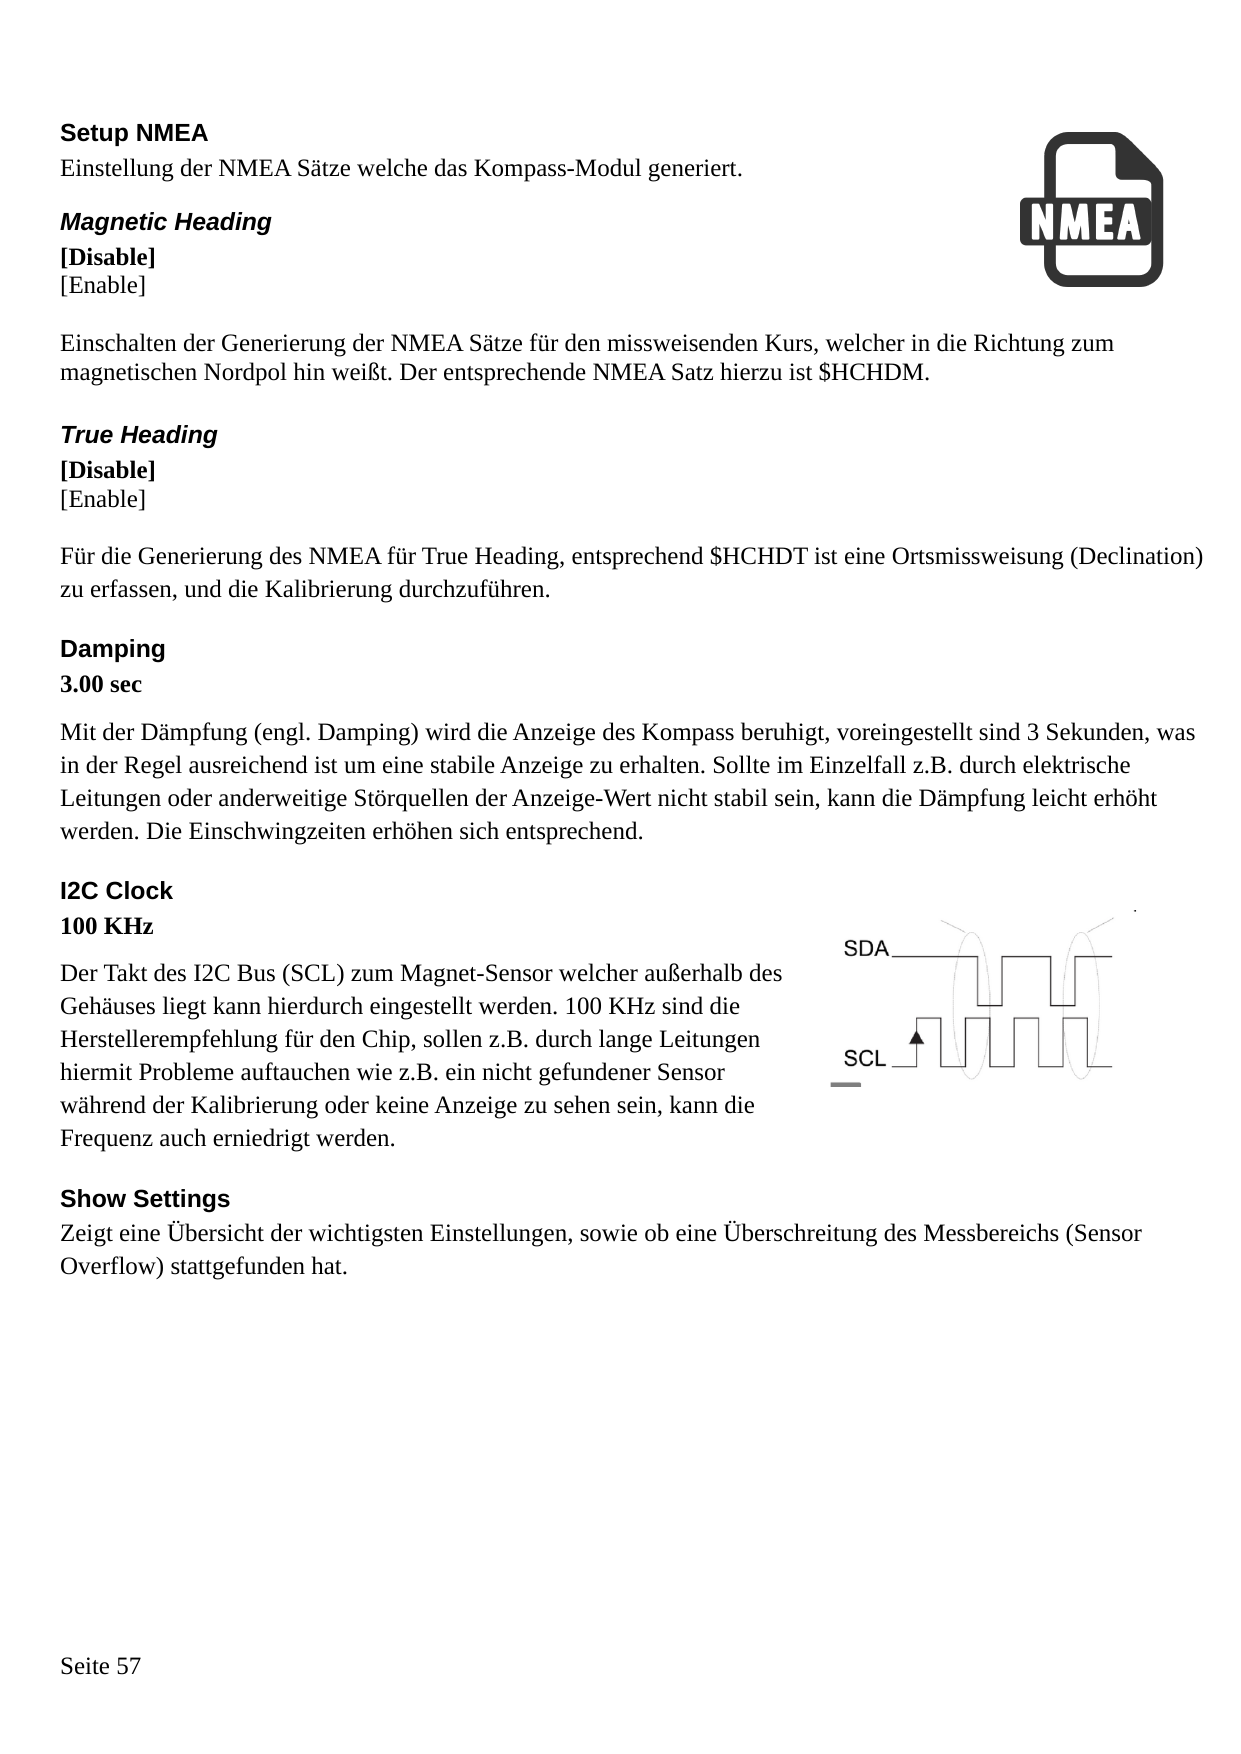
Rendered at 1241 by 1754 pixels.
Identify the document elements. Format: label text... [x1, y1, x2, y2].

text Zeigt eine Übersicht der wichtigsten Einstellungen, sowie ob eine Überschreitung des Messbereichs (Sensor Overflow) stattgefunden hat. [60, 1218, 1207, 1280]
text Einstellung der NMEA Sätze welche das Kompass-Modul generiert. [60, 153, 1020, 182]
text Der Takt des I2C Bus (SCL) zum Magnet-Sensor welcher außerhalb des Gehäuses liegt kann hierdurch eingestellt werden. 100 KHz sind die Herstellerempfehlung für den Chip, sollen z.B. durch lange Leitungen hiermit Probleme auftauchen wie z.B. ein nicht gefundener Sensor während der Kalibrierung oder keine Anzeige zu sehen sein, kann die Frequenz auch erniedrigt werden. [60, 958, 1207, 1152]
subtitle Setup NMEA [60, 118, 1207, 147]
text [1160, 911, 1207, 939]
subtitle Show Settings [60, 1184, 1207, 1212]
subtitle I2C Clock [60, 876, 1207, 904]
text Mit der Dämpfung (engl. Damping) wird die Anzeige des Kompass beruhigt, voreingestellt sind 3 Sekunden, was in der Regel ausreichend ist um eine stabile Anzeige zu erhalten. Sollte im Einzelfall z.B. durch elektrische Leitungen oder anderweitige Störquellen der Anzeige-Wert nicht stabil sein, kann die Dämpfung leicht erhöht werden. Die Einschwingzeiten erhöhen sich entsprechend. [60, 717, 1207, 845]
picture [830, 910, 1160, 1087]
picture [1020, 132, 1175, 287]
text [Disable] [60, 242, 1020, 270]
subtitle [1175, 207, 1207, 235]
text 3.00 sec [60, 669, 1207, 698]
text Einschalten der Generierung der NMEA Sätze für den missweisenden Kurs, welcher in die Richtung zum magnetischen Nordpol hin weißt. Der entsprechende NMEA Satz hierzu ist $HCHDM. [60, 328, 1207, 385]
text [1175, 242, 1207, 270]
subtitle Magnetic Heading [60, 207, 1020, 235]
text [Enable] [60, 270, 1207, 299]
subtitle True Heading [60, 420, 1207, 449]
text Für die Generierung des NMEA für True Heading, entsprechend $HCHDT ist eine Ortsmissweisung (Declination) zu erfassen, und die Kalibrierung durchzuführen. [60, 541, 1207, 603]
text 100 KHz [60, 911, 830, 939]
text [Disable] [60, 455, 1207, 484]
subtitle Damping [60, 634, 1207, 663]
text [Enable] [60, 484, 1207, 513]
